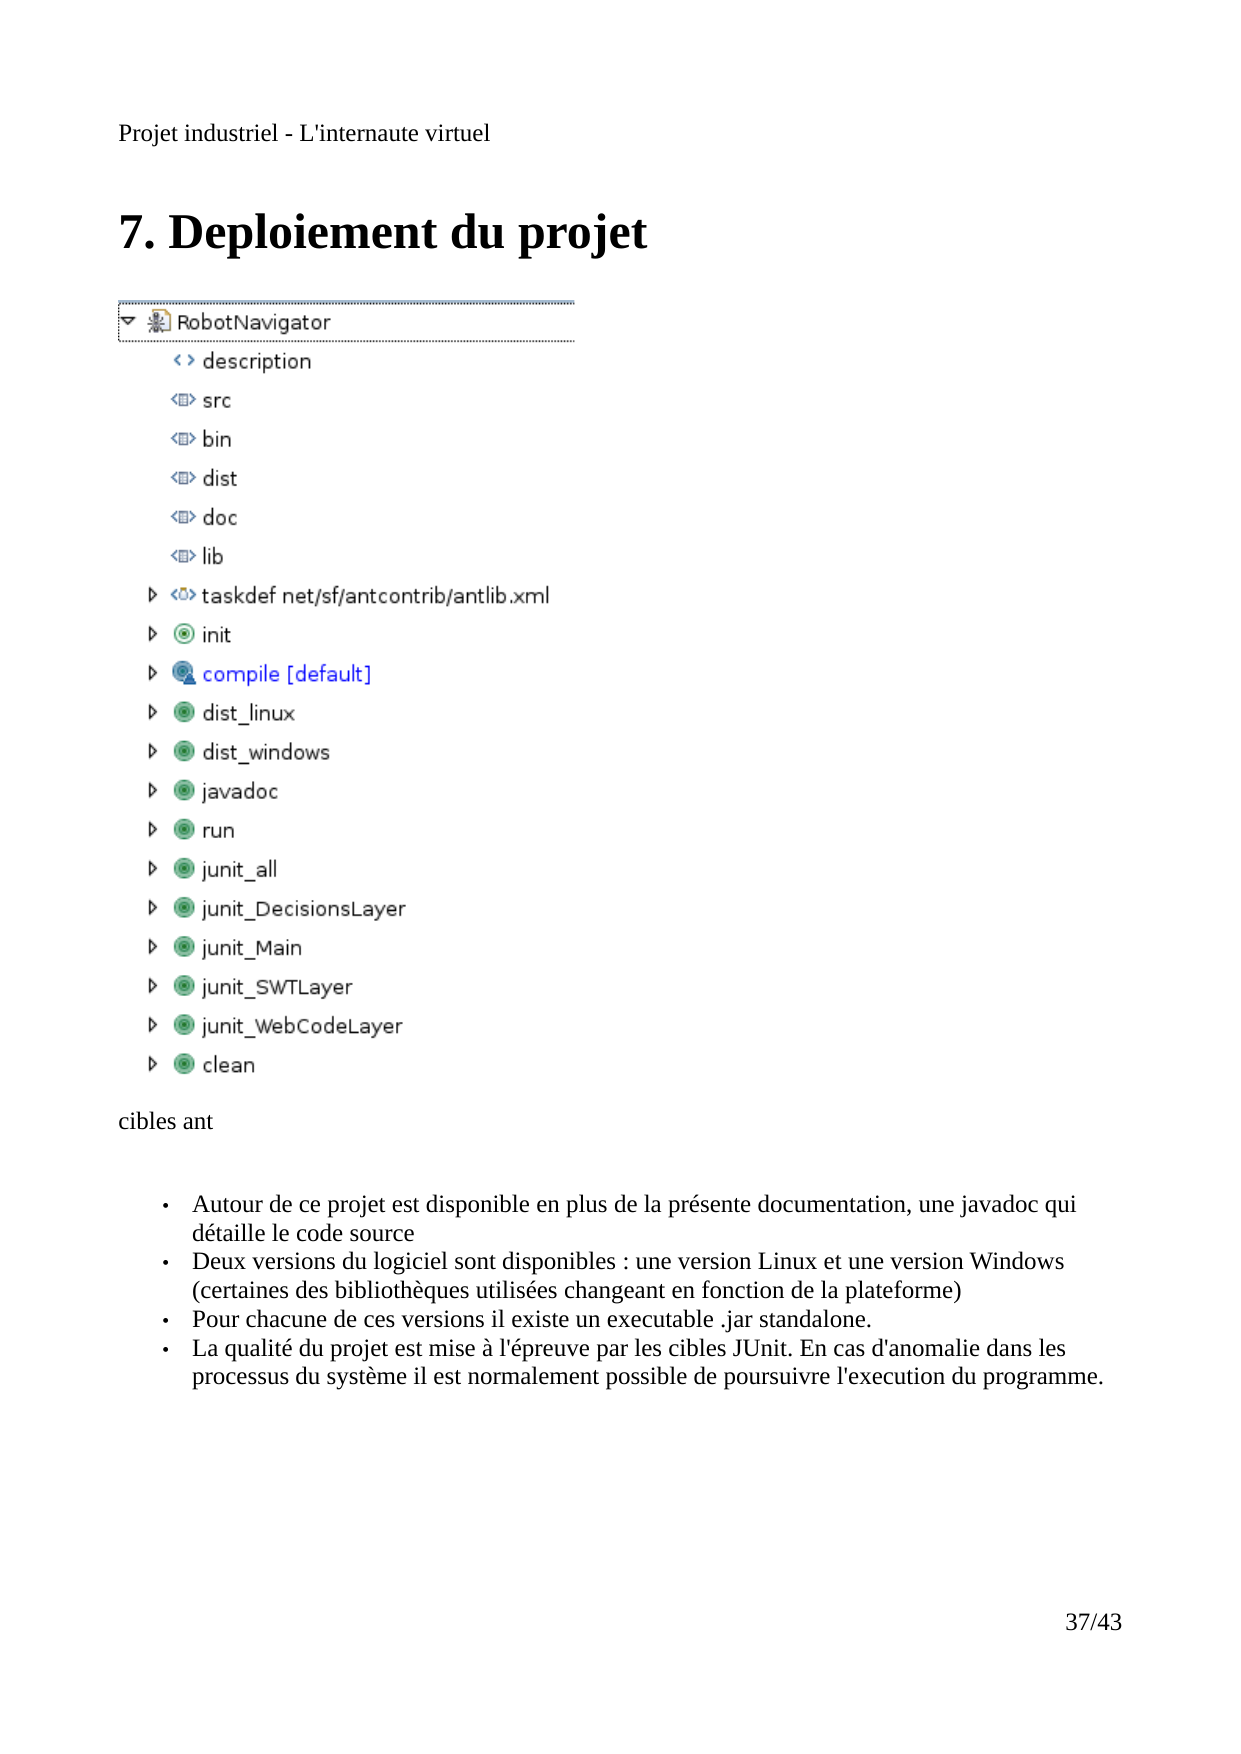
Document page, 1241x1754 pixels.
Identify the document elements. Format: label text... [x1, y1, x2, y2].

list Deux versions du logiciel sont disponibles : une version Linux et une version Windows (certaines des bibliothèques utilisées changeant en fonction de la plateforme) [162, 1246, 1122, 1304]
subtitle 7. Deploiement du projet [118, 201, 1122, 259]
list La qualité du projet est mise à l'épreuve par les cibles JUnit. En cas d'anomalie dans les processus du système il est normalement possible de poursuivre l'execution du programme. [162, 1333, 1122, 1390]
list Pour chacune de ces versions il existe un executable .jar standalone. [162, 1304, 1122, 1333]
list Autour de ce projet est disponible en plus de la présente documentation, une javadoc qui détaille le code source [162, 1189, 1122, 1246]
picture [118, 300, 575, 1107]
text cibles ant [118, 1106, 1122, 1135]
